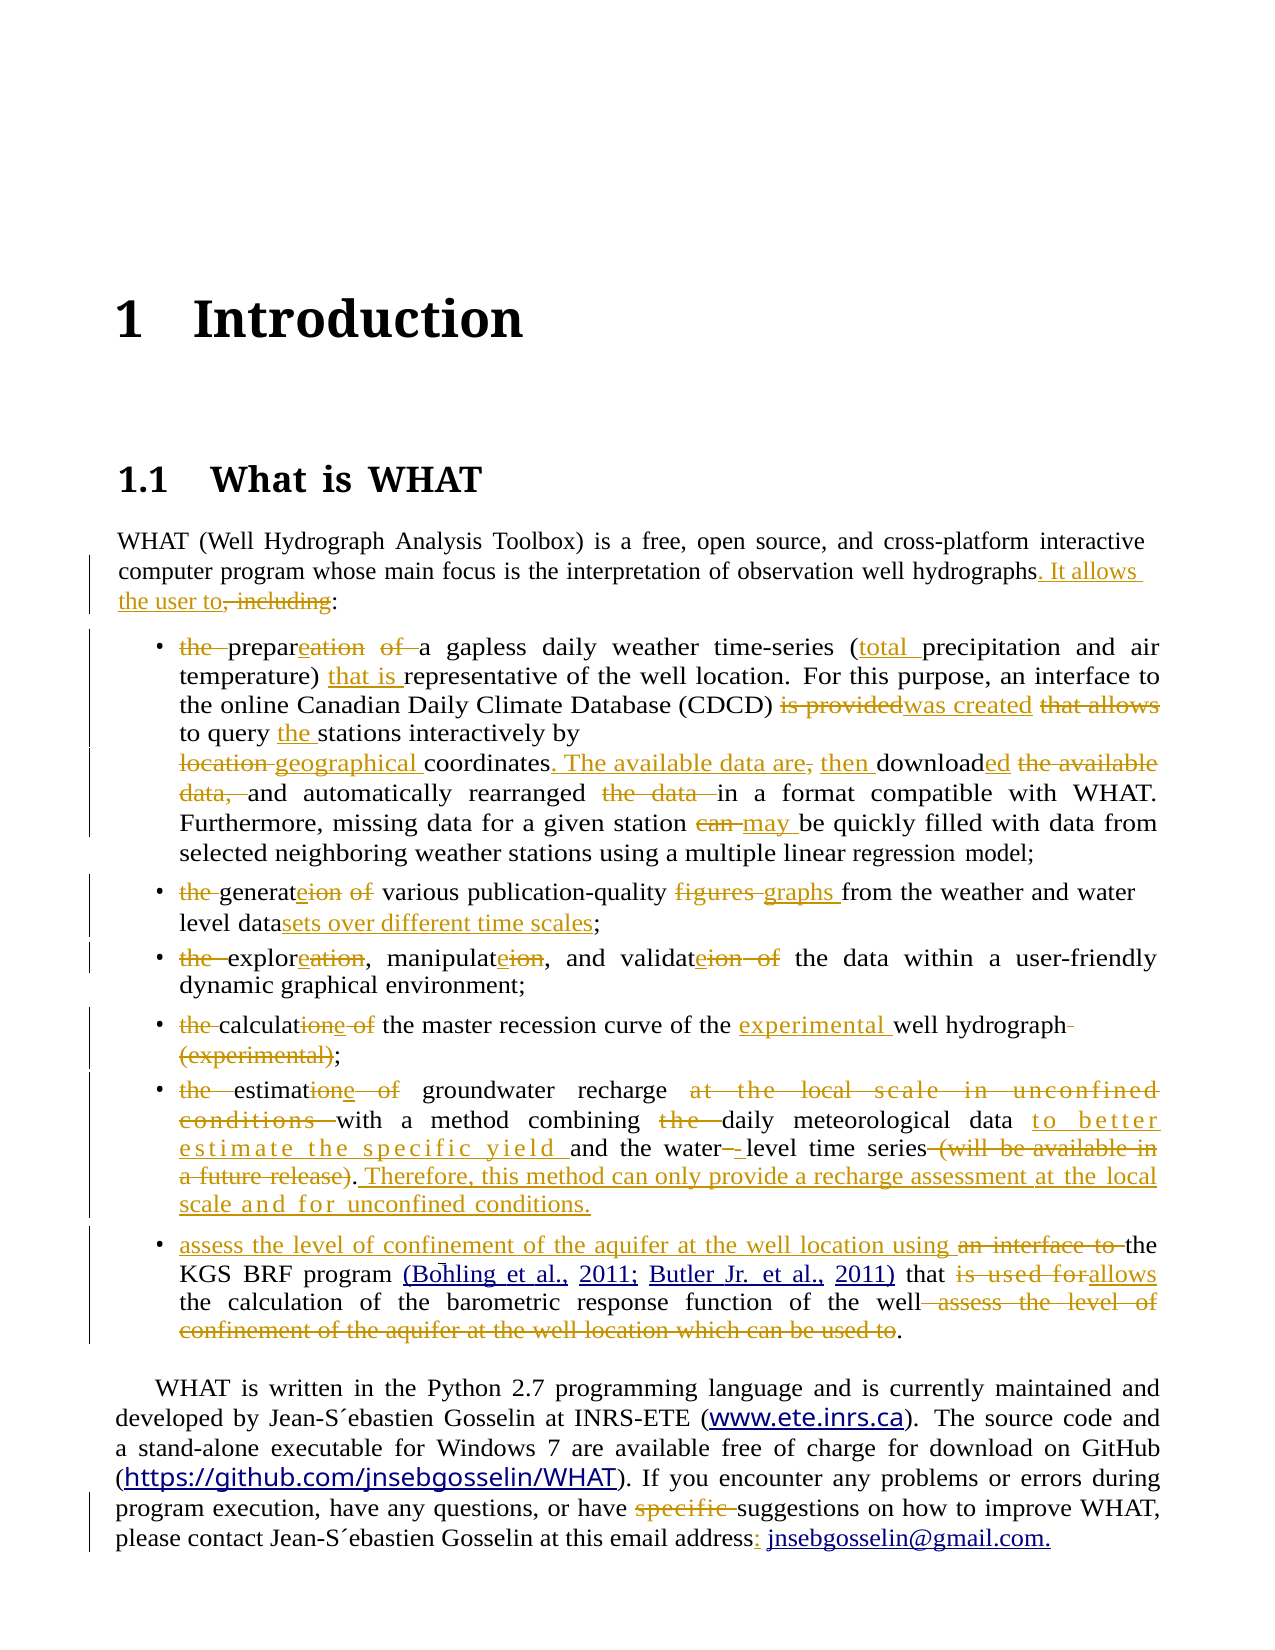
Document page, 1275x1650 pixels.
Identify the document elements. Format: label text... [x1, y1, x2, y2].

text geographical coordinates. The available data are then downloaded and automatically rearranged in a format compatible with WHAT. Furthermore, missing data for a given station may be quickly filled with data from selected neighboring weather stations using a multiple linear regression model; [179, 748, 1158, 867]
text WHAT is written in the Python 2.7 programming language and is currently maintained and developed by Jean-S´ebastien Gosselin at INRS-ETE (www.ete.inrs.ca). The source code and a stand-alone executable for Windows 7 are available free of charge for download on GitHub (https://github.com/jnsebgosselin/WHAT). If you encounter any problems or errors during program execution, have any questions, or have suggestions on how to improve WHAT, please contact Jean-S´ebastien Gosselin at this email address: jnsebgosselin@gmail.com. [115, 1372, 1161, 1552]
list prepare a gapless daily weather time-series (total precipitation and air temperature) that is representative of the well location. For this purpose, an interface to the online Canadian Daily Climate Database (CDCD) was created to query the stations interactively by [154, 629, 1160, 747]
list assess the level of confinement of the aquifer at the well location using the KGS BRF program (Bohling et al., 2011; Butler Jr. et al., 2011) that allows the calculation of the barometric response function of the well. [154, 1226, 1157, 1344]
list explore, manipulate, and validate the data within a user-friendly dynamic graphical environment; [154, 942, 1157, 999]
list Introduction [115, 283, 1171, 352]
list What is WHAT [118, 454, 1171, 502]
list estimate groundwater recharge with a method combining daily meteorological data to better estimate the specific yield and the water-level time series. Therefore, this method can only provide a recharge assessment at the local scale and for unconfined conditions. [154, 1072, 1157, 1218]
list generate various publication-quality graphs from the weather and water level datasets over different time scales; [154, 874, 1171, 937]
list calculate the master recession curve of the experimental well hydrograph; [154, 1007, 1171, 1069]
text WHAT (Well Hydrograph Analysis Toolbox) is a free, open source, and cross-platform interactive computer program whose main focus is the interpretation of observation well hydrographs. It allows the user to: [117, 526, 1171, 614]
